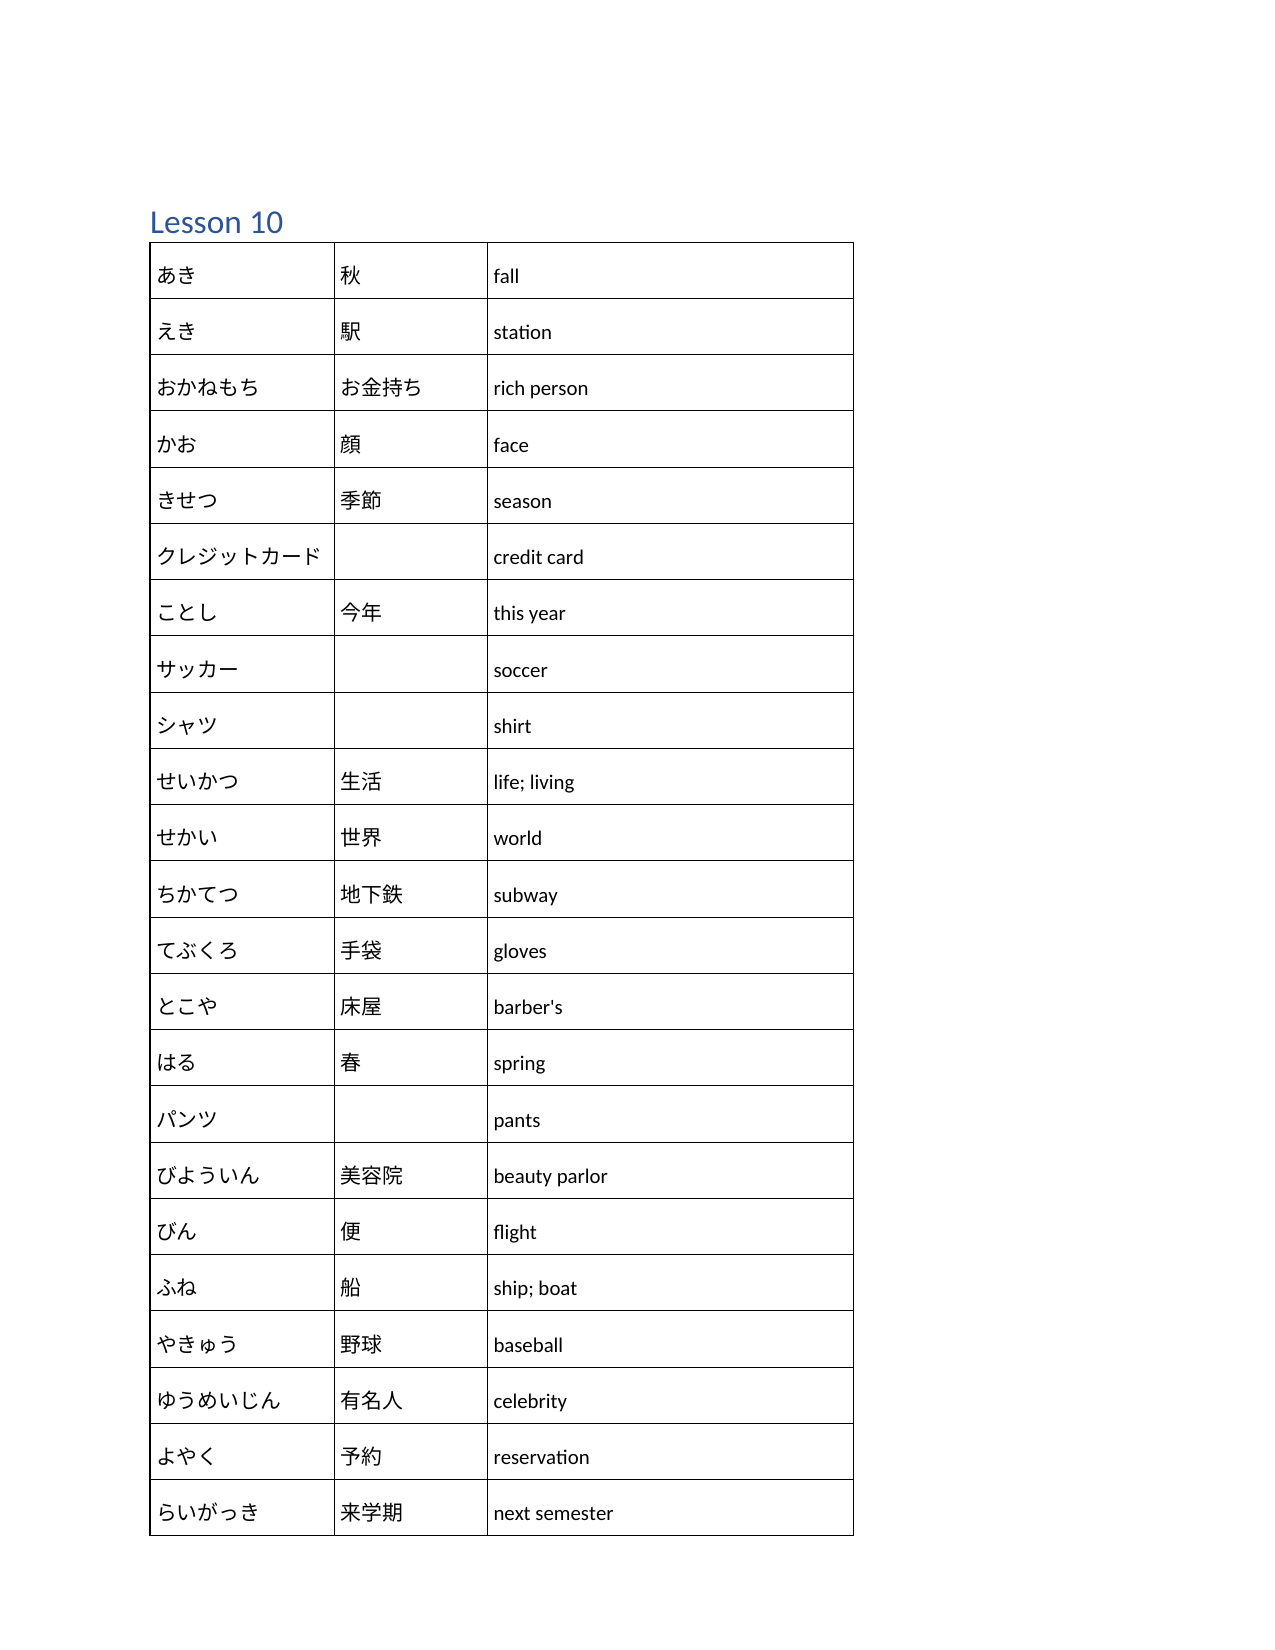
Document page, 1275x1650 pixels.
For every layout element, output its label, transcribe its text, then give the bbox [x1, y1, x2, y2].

table_cell 顔 [335, 411, 487, 467]
table_cell 野球 [335, 1311, 487, 1367]
table_cell とこや [151, 974, 334, 1029]
table_cell reservation [488, 1424, 853, 1479]
table_cell station [488, 299, 853, 354]
table_cell きせつ [151, 468, 334, 523]
table_cell 船 [335, 1255, 487, 1310]
table_cell ことし [151, 580, 334, 635]
table_header fall [488, 243, 853, 298]
table_cell season [488, 468, 853, 523]
subtitle Lesson 10 [150, 201, 1125, 242]
table_cell face [488, 411, 853, 467]
table_cell おかねもち [151, 355, 334, 410]
table_cell 床屋 [335, 974, 487, 1029]
table_cell subway [488, 861, 853, 917]
table_cell 来学期 [335, 1480, 487, 1535]
table_cell やきゅう [151, 1311, 334, 1367]
table_cell パンツ [151, 1086, 334, 1142]
table_cell baseball [488, 1311, 853, 1367]
table_cell celebrity [488, 1368, 853, 1423]
table_cell 世界 [335, 805, 487, 860]
table_cell [335, 524, 487, 579]
table_cell サッカー [151, 636, 334, 692]
table_cell シャツ [151, 693, 334, 748]
table_cell せいかつ [151, 749, 334, 804]
table_cell びよういん [151, 1143, 334, 1198]
table_cell クレジットカード [151, 524, 334, 579]
table_cell はる [151, 1030, 334, 1085]
table_cell world [488, 805, 853, 860]
table_cell 美容院 [335, 1143, 487, 1198]
table_cell gloves [488, 918, 853, 973]
table_cell ship; boat [488, 1255, 853, 1310]
table_cell よやく [151, 1424, 334, 1479]
table_cell spring [488, 1030, 853, 1085]
table_cell soccer [488, 636, 853, 692]
table_cell ふね [151, 1255, 334, 1310]
table_cell 駅 [335, 299, 487, 354]
table_cell 今年 [335, 580, 487, 635]
table_cell flight [488, 1199, 853, 1254]
table_cell 季節 [335, 468, 487, 523]
table_cell ゆうめいじん [151, 1368, 334, 1423]
table_cell 有名人 [335, 1368, 487, 1423]
table_cell pants [488, 1086, 853, 1142]
table_cell ちかてつ [151, 861, 334, 917]
table_cell [335, 636, 487, 692]
table_cell credit card [488, 524, 853, 579]
table_cell 春 [335, 1030, 487, 1085]
table_cell てぶくろ [151, 918, 334, 973]
table_cell barber's [488, 974, 853, 1029]
table_header あき [151, 243, 334, 298]
table_cell かお [151, 411, 334, 467]
table_cell 地下鉄 [335, 861, 487, 917]
table_cell びん [151, 1199, 334, 1254]
table_cell [335, 1086, 487, 1142]
table_cell らいがっき [151, 1480, 334, 1535]
table_cell 予約 [335, 1424, 487, 1479]
table_cell せかい [151, 805, 334, 860]
table_cell this year [488, 580, 853, 635]
table_cell えき [151, 299, 334, 354]
table_cell beauty parlor [488, 1143, 853, 1198]
table_cell お金持ち [335, 355, 487, 410]
table_cell 生活 [335, 749, 487, 804]
table_cell rich person [488, 355, 853, 410]
table_cell shirt [488, 693, 853, 748]
table_cell 手袋 [335, 918, 487, 973]
table_header 秋 [335, 243, 487, 298]
table_cell next semester [488, 1480, 853, 1535]
table_cell [335, 693, 487, 748]
table_cell life; living [488, 749, 853, 804]
table_cell 便 [335, 1199, 487, 1254]
